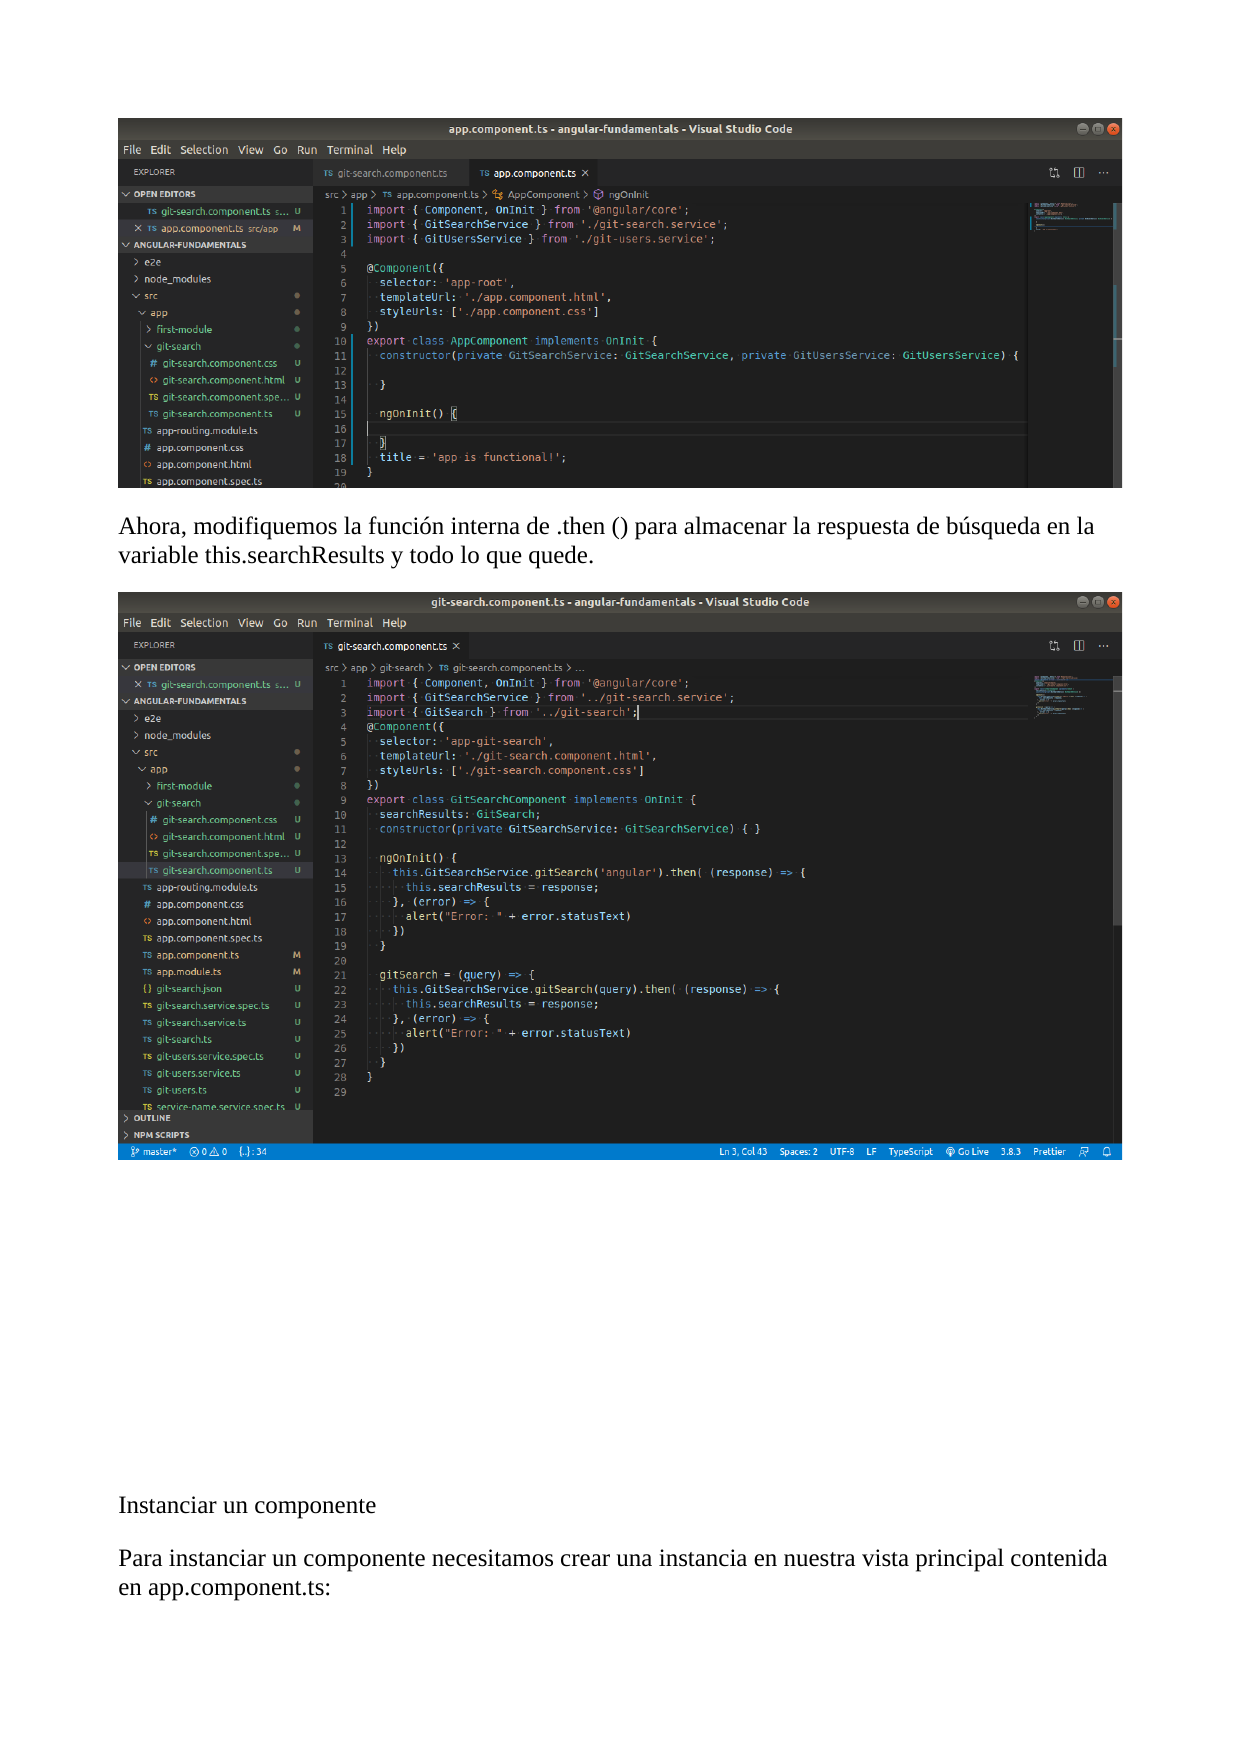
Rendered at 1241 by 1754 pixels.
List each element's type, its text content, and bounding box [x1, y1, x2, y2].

text Instanciar un componente [118, 1491, 1122, 1519]
picture [118, 118, 1123, 488]
picture [118, 592, 1123, 1160]
text Ahora, modifiquemos la función interna de .then () para almacenar la respuesta de búsqueda en la variable this.searchResults y todo lo que quede. [118, 511, 1122, 568]
text Para instanciar un componente necesitamos crear una instancia en nuestra vista principal contenida en app.component.ts: [118, 1543, 1122, 1600]
